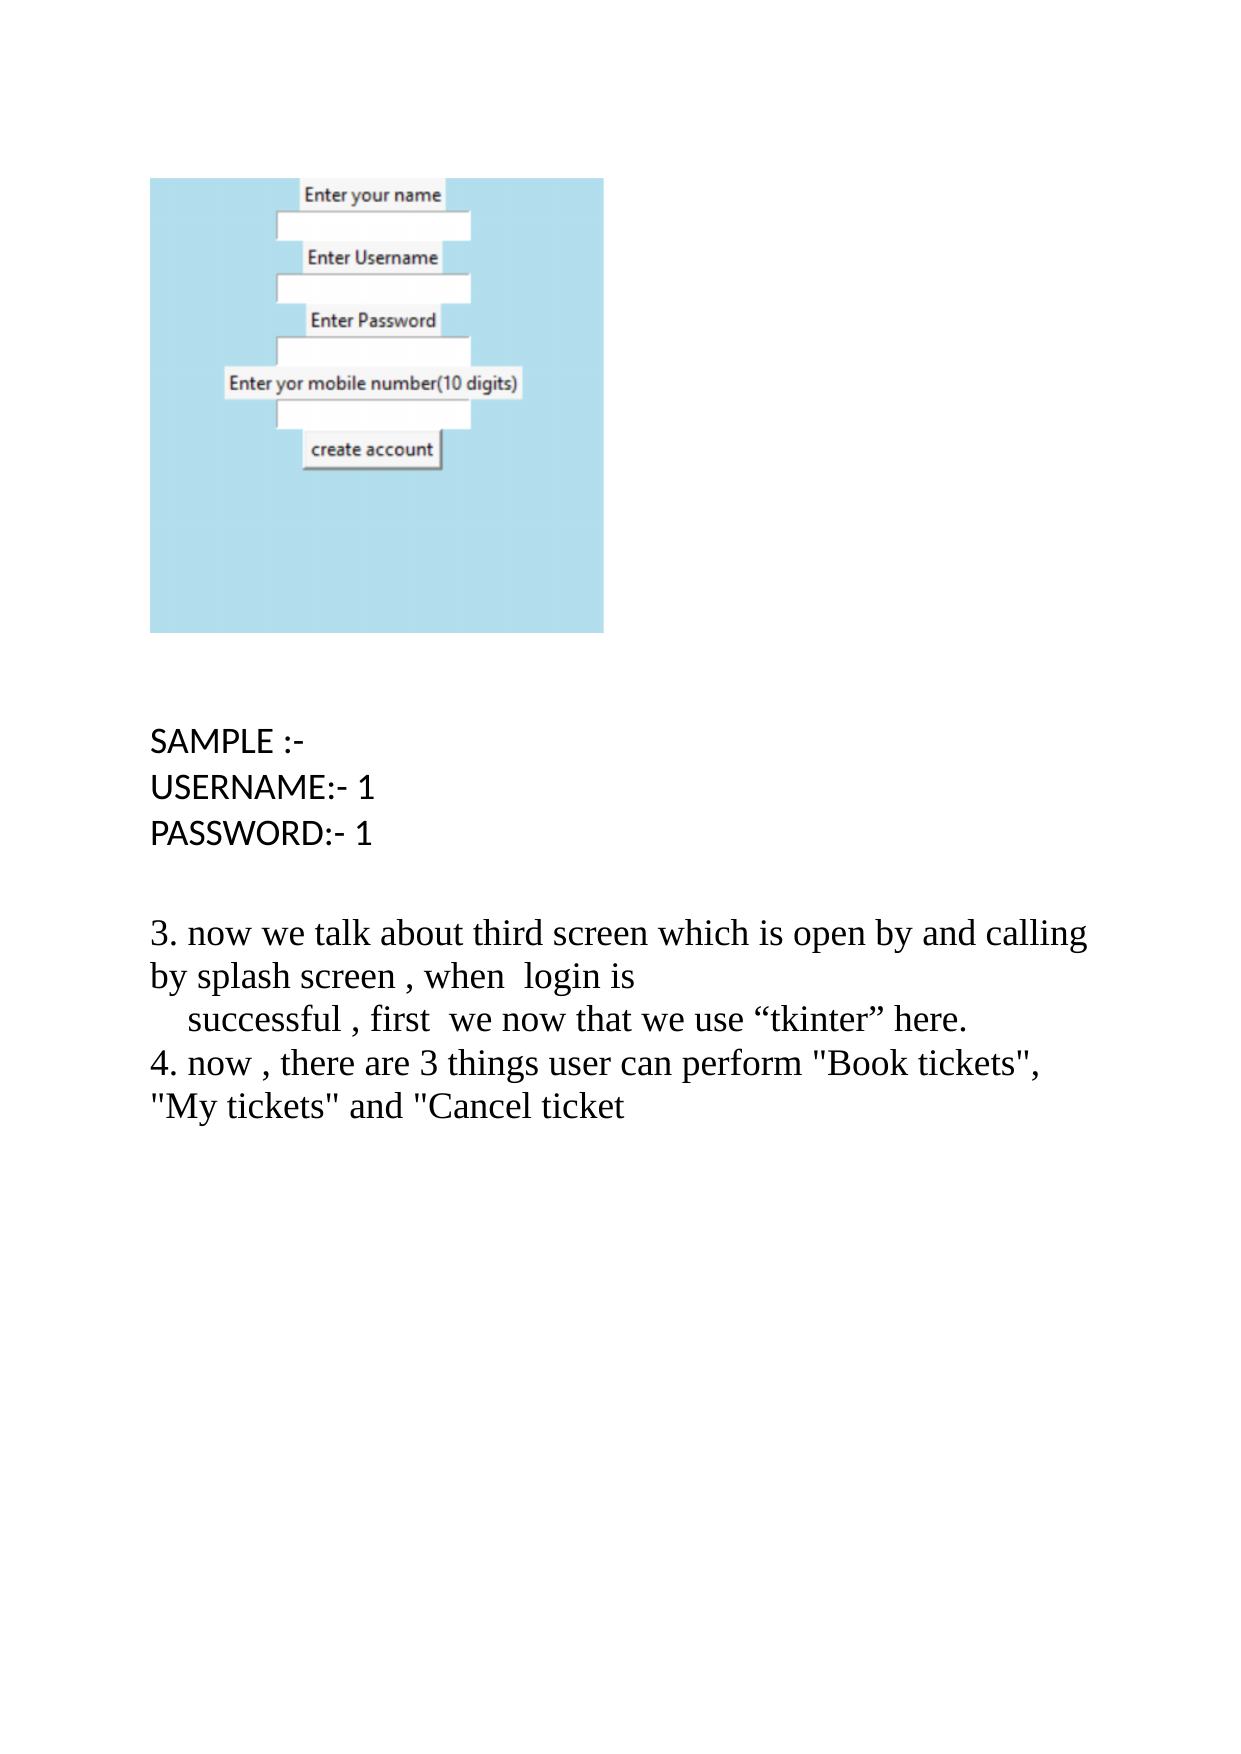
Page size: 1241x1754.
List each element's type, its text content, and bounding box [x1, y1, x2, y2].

text successful , first we now that we use “tkinter” here. [150, 997, 1090, 1040]
text PASSWORD:- 1 [150, 809, 1090, 854]
text USERNAME:- 1 [150, 763, 1090, 809]
text 4. now , there are 3 things user can perform "Book tickets", "My tickets" and "Cancel ticket [150, 1040, 1090, 1126]
text 3. now we talk about third screen which is open by and calling by splash screen , when login is [150, 911, 1090, 997]
text SAMPLE :- [150, 717, 1090, 763]
